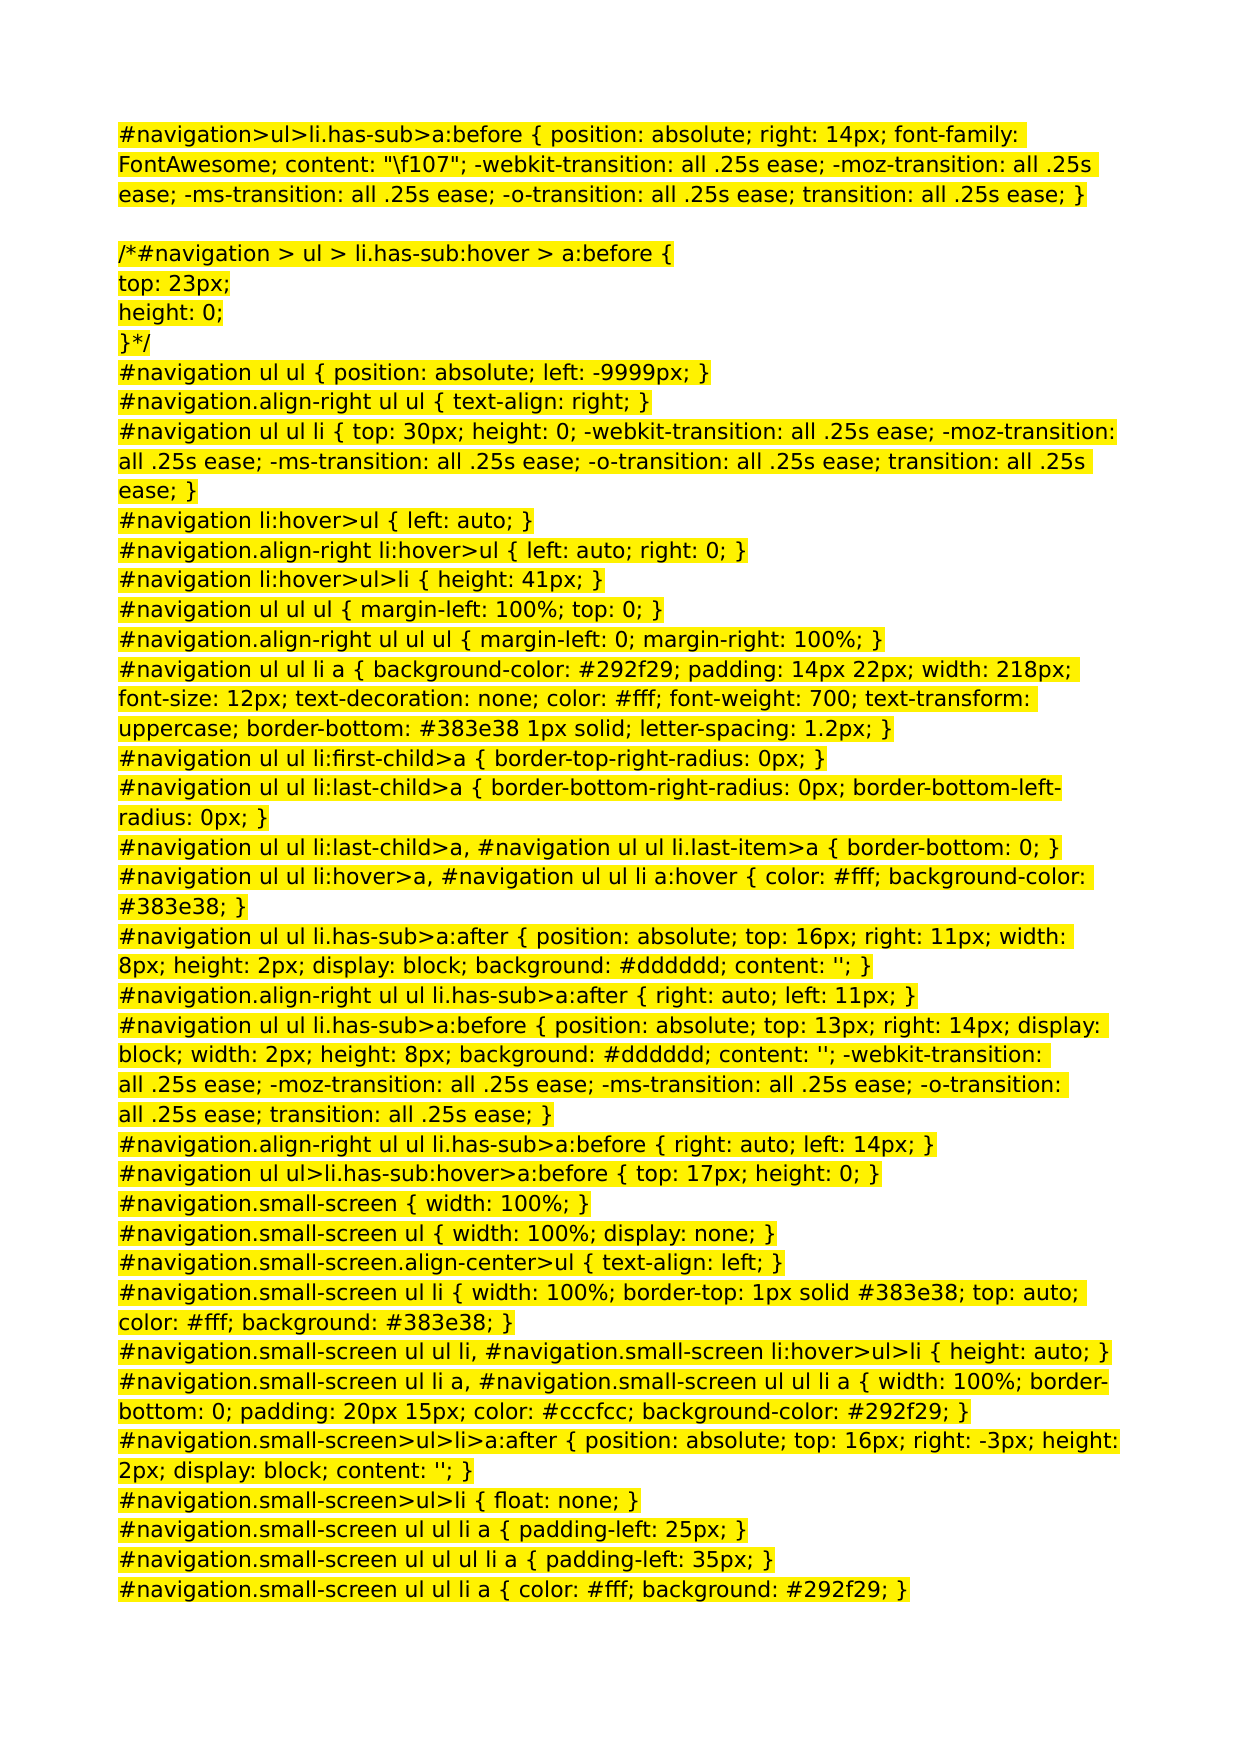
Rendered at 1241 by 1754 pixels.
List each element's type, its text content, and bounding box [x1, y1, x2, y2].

text #navigation ul ul>li.has-sub:hover>a:before { top: 17px; height: 0; } [118, 1157, 1122, 1187]
text #navigation ul ul ul { margin-left: 100%; top: 0; } [118, 593, 1122, 623]
text #navigation.align-right ul ul li.has-sub>a:after { right: auto; left: 11px; } [118, 979, 1122, 1009]
text #navigation.small-screen ul { width: 100%; display: none; } [118, 1217, 1122, 1246]
text }*/ [118, 326, 1122, 356]
text #navigation.align-right ul ul ul { margin-left: 0; margin-right: 100%; } [118, 623, 1122, 652]
text height: 0; [118, 296, 1122, 326]
text /*#navigation > ul > li.has-sub:hover > a:before { [118, 237, 1122, 267]
text #navigation.small-screen ul ul li, #navigation.small-screen li:hover>ul>li { height: auto; } [118, 1335, 1122, 1365]
text #navigation.small-screen>ul>li>a:after { position: absolute; top: 16px; right: -3px; height: 2px; display: block; content: ''; } [118, 1424, 1122, 1484]
text #navigation.small-screen.align-center>ul { text-align: left; } [118, 1246, 1122, 1276]
text #navigation.align-right li:hover>ul { left: auto; right: 0; } [118, 534, 1122, 563]
text #navigation ul ul { position: absolute; left: -9999px; } [118, 356, 1122, 385]
text #navigation ul ul li:last-child>a { border-bottom-right-radius: 0px; border-bottom-left-radius: 0px; } [118, 771, 1122, 831]
text top: 23px; [118, 267, 1122, 296]
text #navigation li:hover>ul>li { height: 41px; } [118, 563, 1122, 593]
text #navigation ul ul li:first-child>a { border-top-right-radius: 0px; } [118, 742, 1122, 771]
text #navigation.small-screen>ul>li { float: none; } [118, 1484, 1122, 1513]
text #navigation.small-screen ul ul ul li a { padding-left: 35px; } [118, 1543, 1122, 1573]
text #navigation ul ul li:last-child>a, #navigation ul ul li.last-item>a { border-bottom: 0; } [118, 831, 1122, 860]
text #navigation li:hover>ul { left: auto; } [118, 504, 1122, 534]
text #navigation.small-screen ul li { width: 100%; border-top: 1px solid #383e38; top: auto; color: #fff; background: #383e38; } [118, 1276, 1122, 1335]
text #navigation ul ul li { top: 30px; height: 0; -webkit-transition: all .25s ease; -moz-transition: all .25s ease; -ms-transition: all .25s ease; -o-transition: all .25s ease; transition: all .25s ease; } [118, 415, 1122, 504]
text #navigation.align-right ul ul li.has-sub>a:before { right: auto; left: 14px; } [118, 1127, 1122, 1157]
text #navigation ul ul li a { background-color: #292f29; padding: 14px 22px; width: 218px; font-size: 12px; text-decoration: none; color: #fff; font-weight: 700; text-transform: uppercase; border-bottom: #383e38 1px solid; letter-spacing: 1.2px; } [118, 652, 1122, 742]
text #navigation.small-screen ul li a, #navigation.small-screen ul ul li a { width: 100%; border-bottom: 0; padding: 20px 15px; color: #cccfcc; background-color: #292f29; } [118, 1365, 1122, 1424]
text #navigation.small-screen ul ul li a { color: #fff; background: #292f29; } [118, 1573, 1122, 1602]
text #navigation ul ul li.has-sub>a:before { position: absolute; top: 13px; right: 14px; display: block; width: 2px; height: 8px; background: #dddddd; content: ''; -webkit-transition: all .25s ease; -moz-transition: all .25s ease; -ms-transition: all .25s ease; -o-transition: all .25s ease; transition: all .25s ease; } [118, 1009, 1122, 1127]
text #navigation.align-right ul ul { text-align: right; } [118, 385, 1122, 415]
text #navigation>ul>li.has-sub>a:before { position: absolute; right: 14px; font-family: FontAwesome; content: "\f107"; -webkit-transition: all .25s ease; -moz-transition: all .25s ease; -ms-transition: all .25s ease; -o-transition: all .25s ease; transition: all .25s ease; } [118, 118, 1122, 207]
text #navigation.small-screen { width: 100%; } [118, 1187, 1122, 1217]
text #navigation.small-screen ul ul li a { padding-left: 25px; } [118, 1513, 1122, 1543]
text #navigation ul ul li.has-sub>a:after { position: absolute; top: 16px; right: 11px; width: 8px; height: 2px; display: block; background: #dddddd; content: ''; } [118, 920, 1122, 979]
text #navigation ul ul li:hover>a, #navigation ul ul li a:hover { color: #fff; background-color: #383e38; } [118, 860, 1122, 920]
